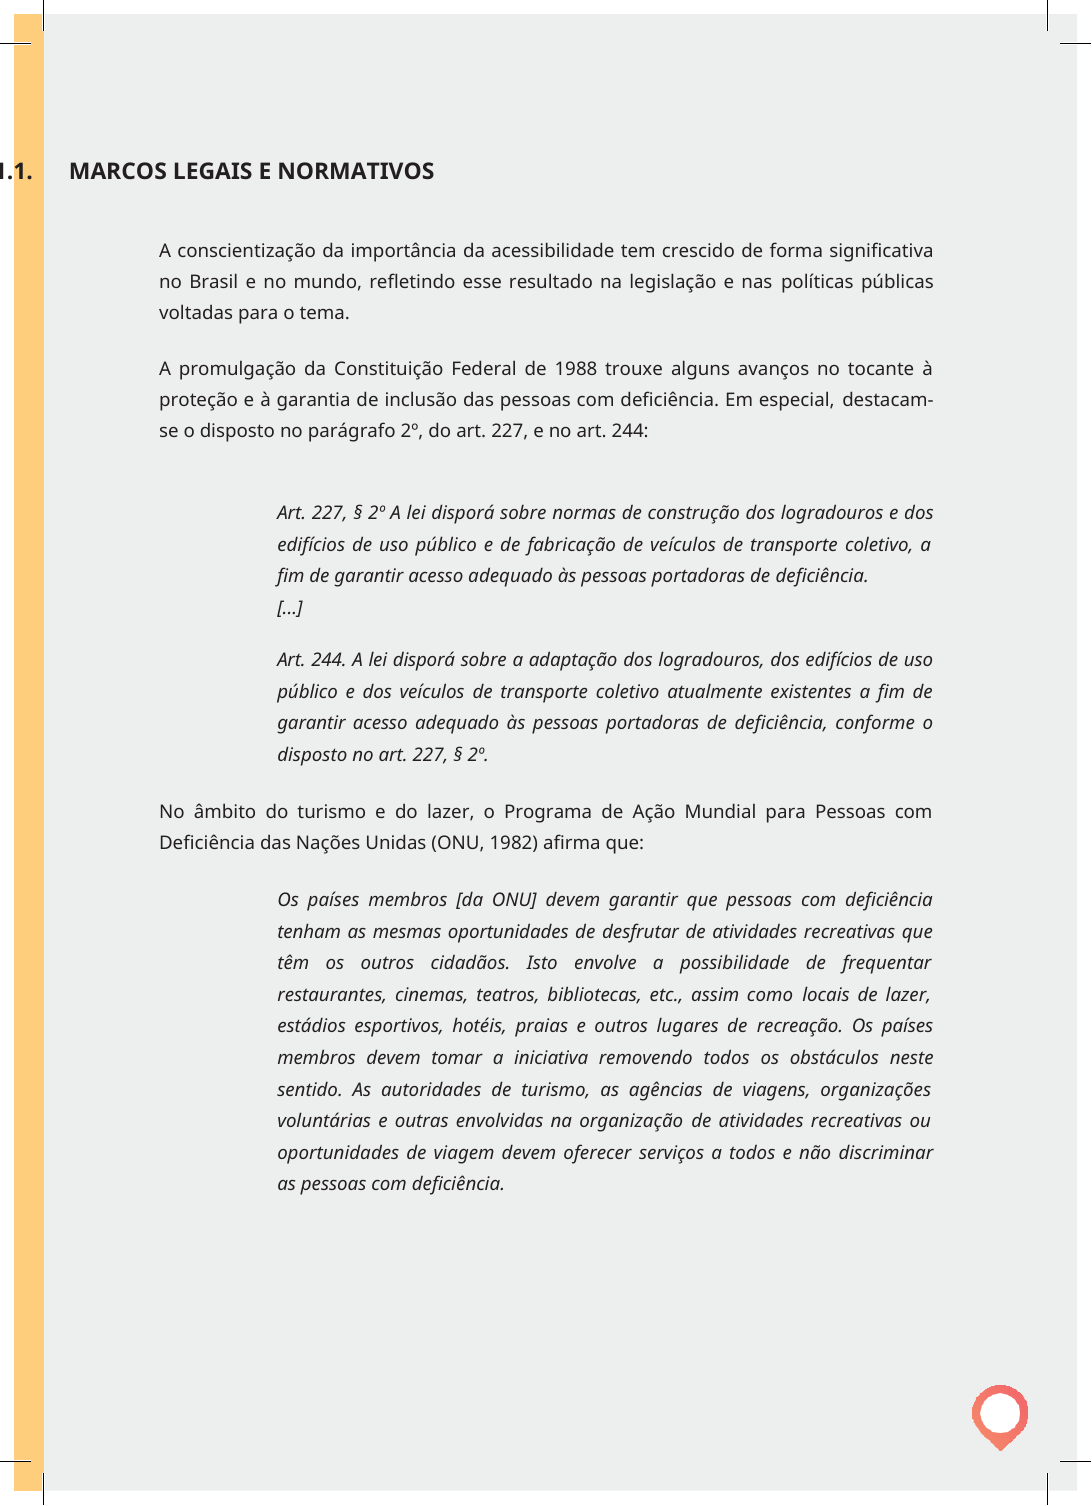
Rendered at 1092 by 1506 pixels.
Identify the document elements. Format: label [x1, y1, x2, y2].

picture [972, 1385, 1028, 1451]
picture [14, 14, 44, 1491]
